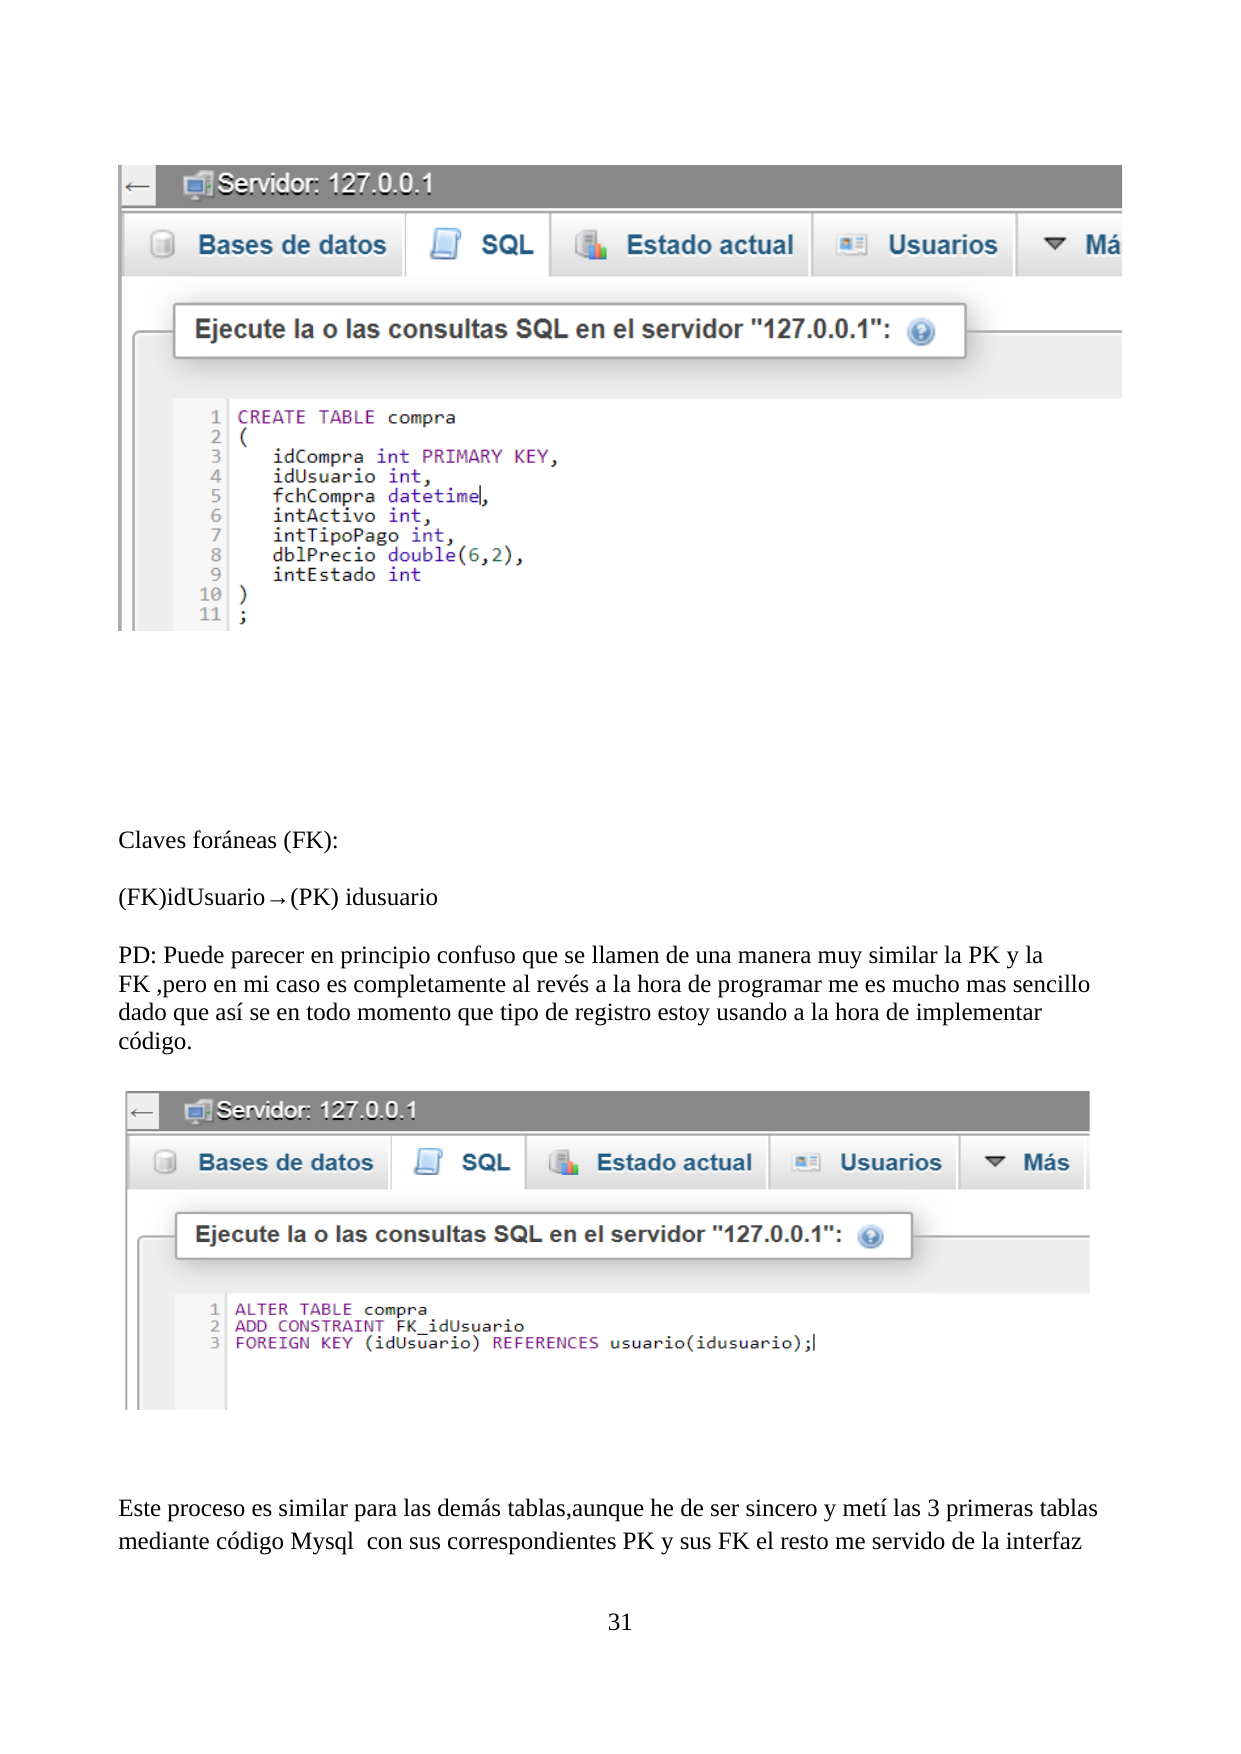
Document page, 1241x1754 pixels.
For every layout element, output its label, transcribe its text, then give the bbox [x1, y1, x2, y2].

text (FK)idUsuario→(PK) idusuario [118, 882, 1122, 911]
text Claves foráneas (FK): [118, 825, 1122, 854]
picture [125, 1091, 1090, 1410]
text PD: Puede parecer en principio confuso que se llamen de una manera muy similar la PK y la FK ,pero en mi caso es completamente al revés a la hora de programar me es mucho mas sencillo dado que así se en todo momento que tipo de registro estoy usando a la hora de implementar código. [118, 940, 1122, 1055]
text Este proceso es similar para las demás tablas,aunque he de ser sincero y metí las 3 primeras tablas mediante código Mysql con sus correspondientes PK y sus FK el resto me servido de la interfaz [118, 1493, 1122, 1555]
picture [118, 165, 1123, 631]
